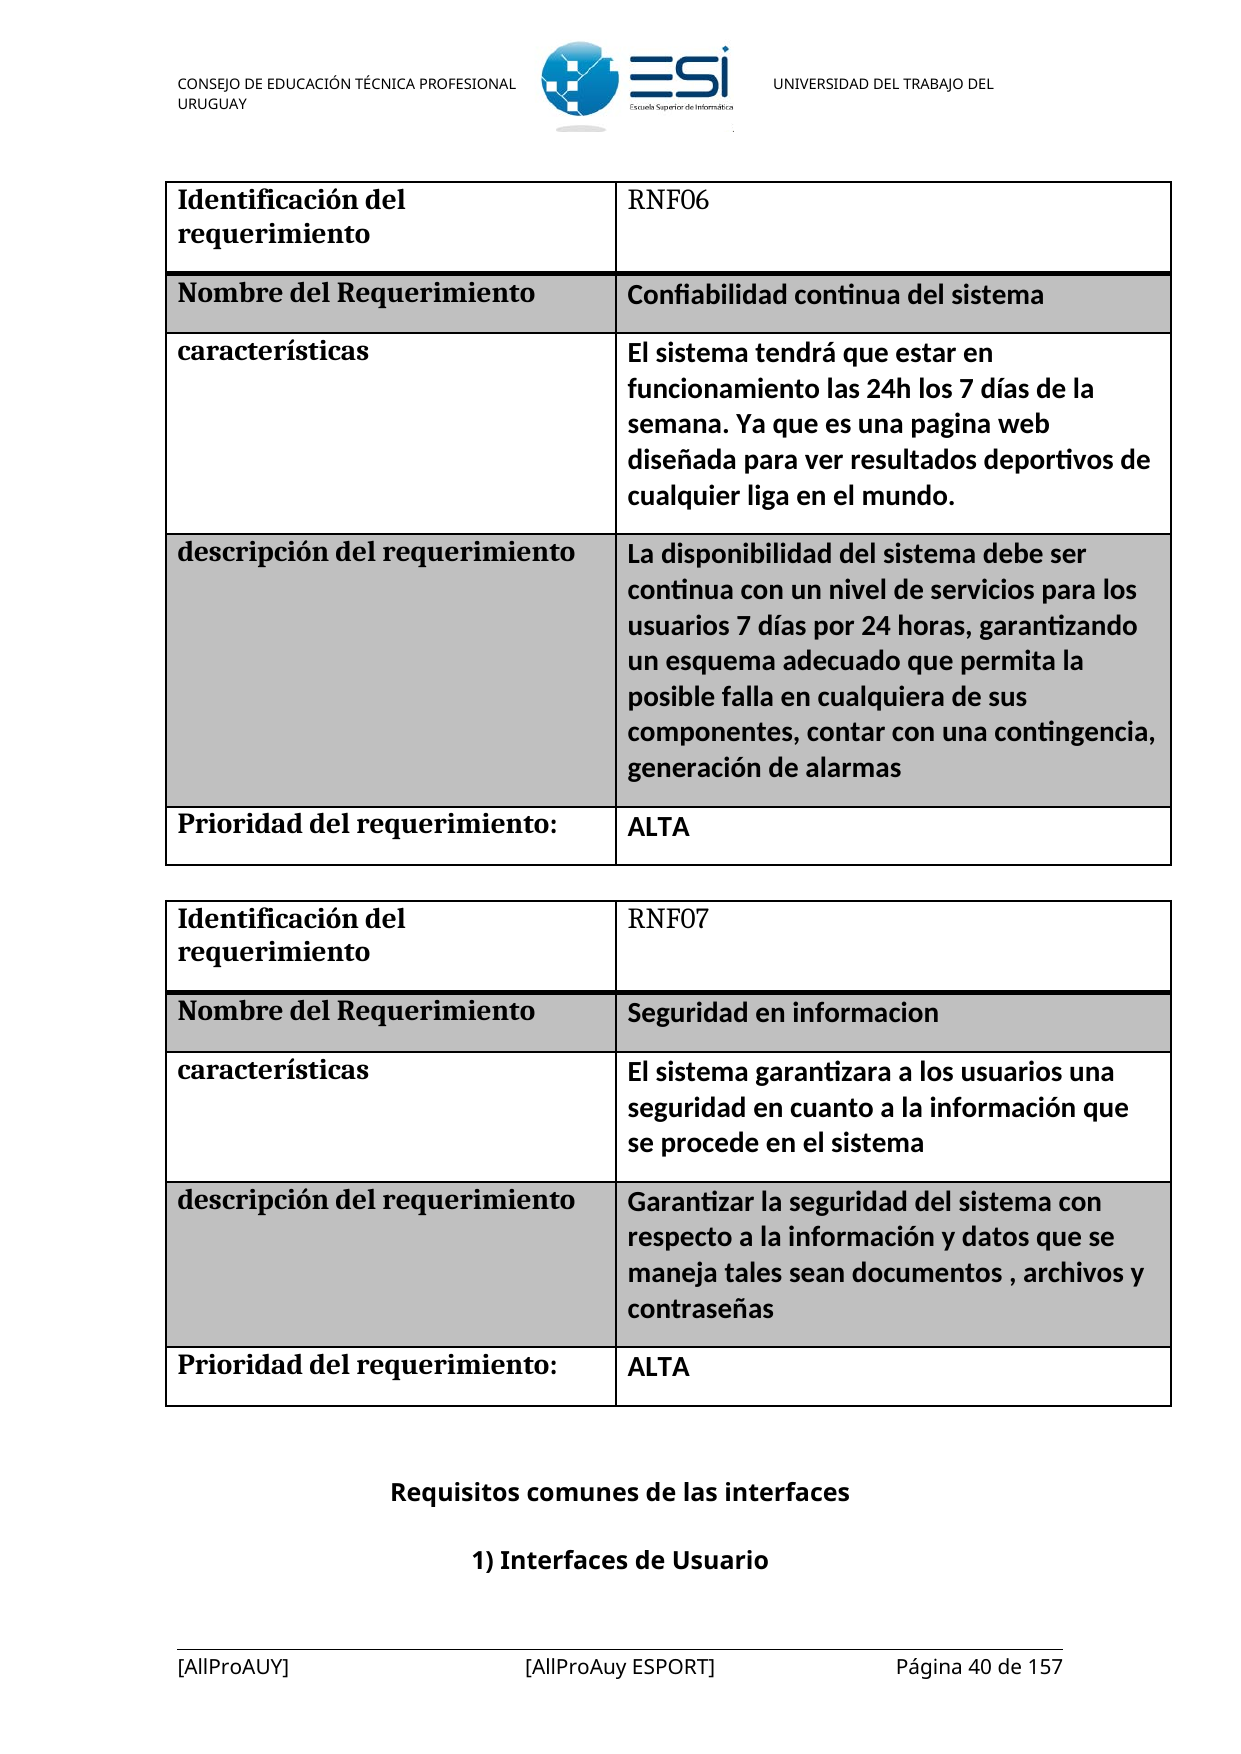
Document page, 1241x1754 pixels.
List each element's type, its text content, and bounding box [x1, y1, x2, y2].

table_cell El sistema garantizara a los usuarios una seguridad en cuanto a la información que se procede en el sistema [617, 1053, 1170, 1181]
table_cell Nombre del Requerimiento [167, 995, 615, 1051]
table_header RNF06 [617, 183, 1170, 271]
text Requisitos comunes de las interfaces [177, 1475, 1063, 1509]
table_header Identificación del requerimiento [167, 183, 615, 271]
table_header Identificación del requerimiento [167, 902, 615, 990]
table_header RNF07 [617, 902, 1170, 990]
table_cell Garantizar la seguridad del sistema con respecto a la información y datos que se maneja tales sean documentos , archivos y contraseñas [617, 1183, 1170, 1346]
table_cell Prioridad del requerimiento: [167, 1348, 615, 1405]
table_cell Nombre del Requerimiento [167, 276, 615, 332]
table_cell características [167, 1053, 615, 1181]
table_cell Seguridad en informacion [617, 995, 1170, 1051]
table_cell Prioridad del requerimiento: [167, 808, 615, 864]
text 1) Interfaces de Usuario [177, 1543, 1063, 1577]
table_cell características [167, 334, 615, 533]
table_cell La disponibilidad del sistema debe ser continua con un nivel de servicios para los usuarios 7 días por 24 horas, garantizando un esquema adecuado que permita la posible falla en cualquiera de sus componentes, contar con una contingencia, generación de alarmas [617, 535, 1170, 806]
table_cell ALTA [617, 1348, 1170, 1405]
table_cell descripción del requerimiento [167, 535, 615, 806]
picture [534, 39, 734, 132]
table_cell descripción del requerimiento [167, 1183, 615, 1346]
table_cell El sistema tendrá que estar en funcionamiento las 24h los 7 días de la semana. Ya que es una pagina web diseñada para ver resultados deportivos de cualquier liga en el mundo. [617, 334, 1170, 533]
table_cell ALTA [617, 808, 1170, 864]
table_cell Confiabilidad continua del sistema [617, 276, 1170, 332]
